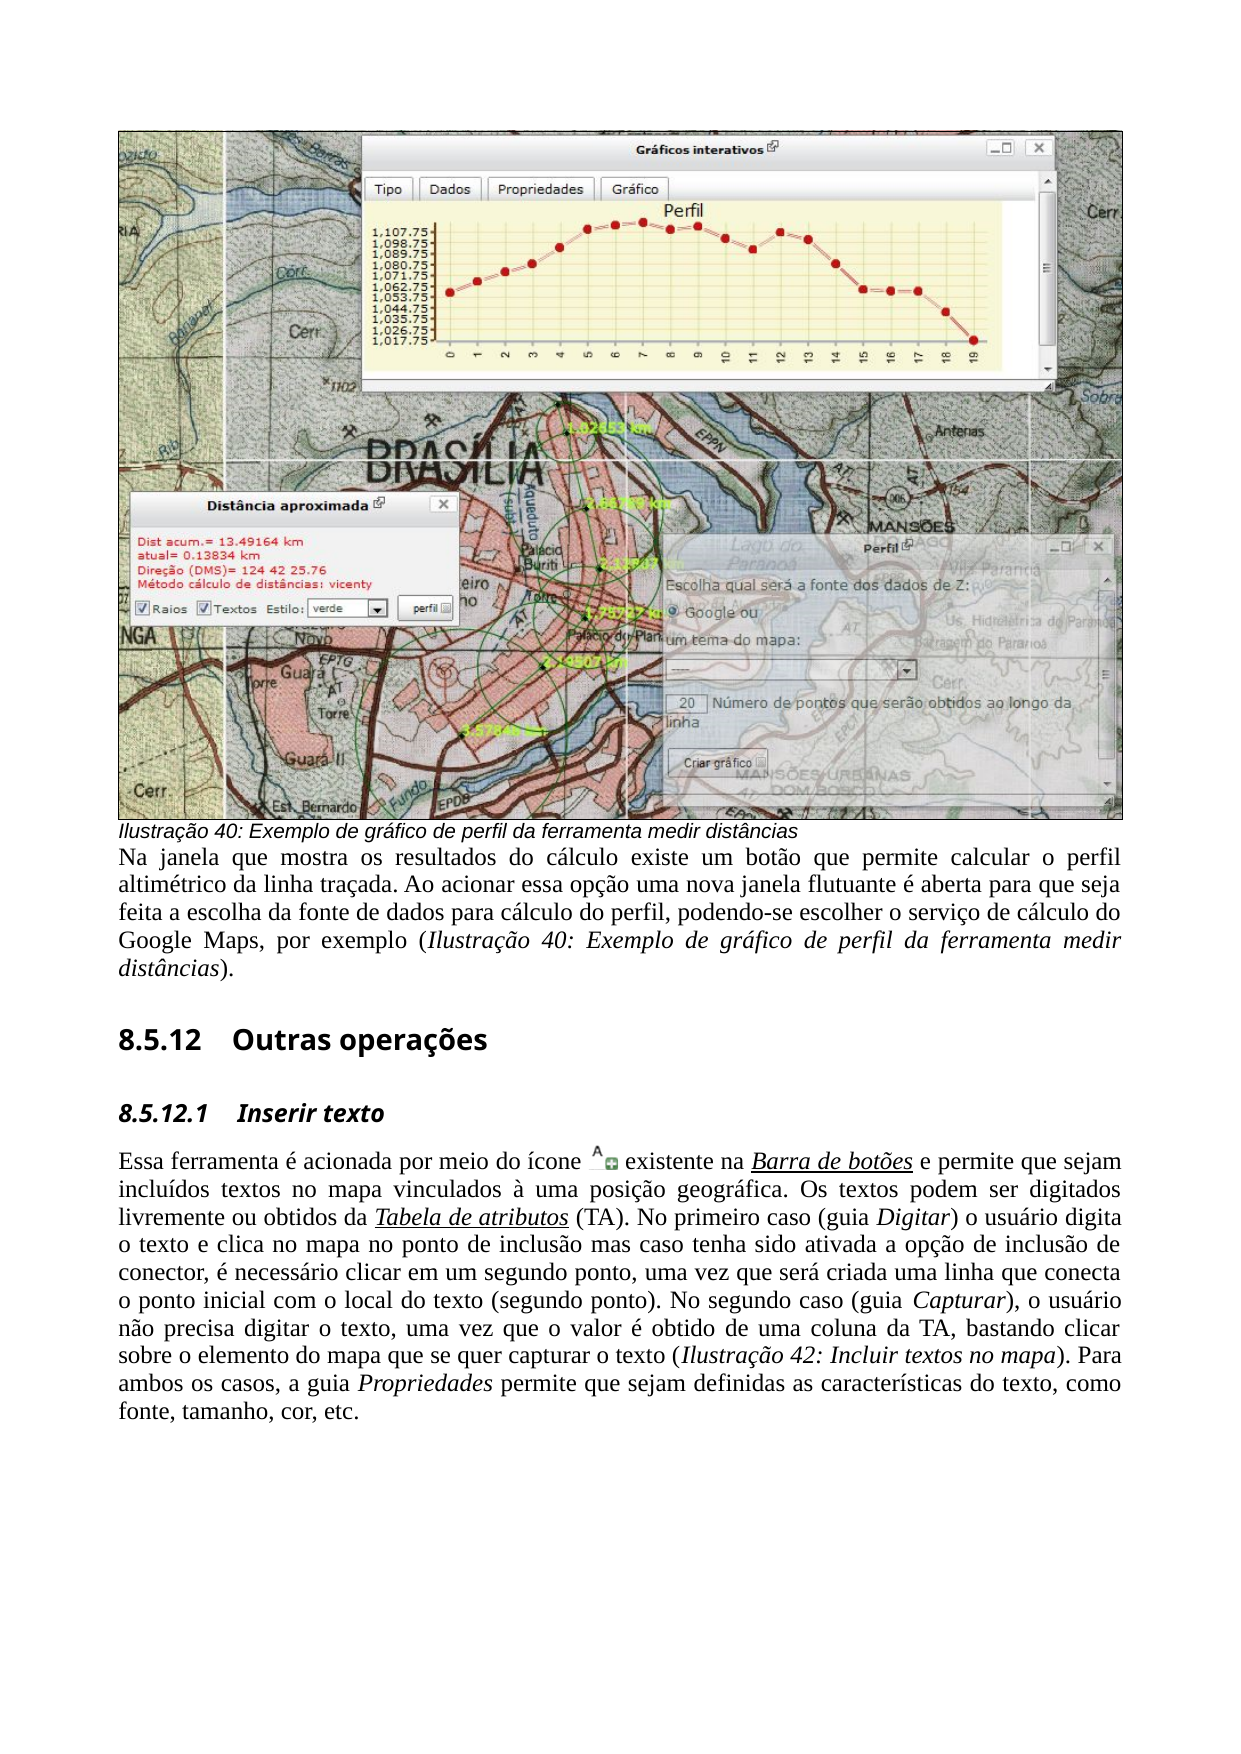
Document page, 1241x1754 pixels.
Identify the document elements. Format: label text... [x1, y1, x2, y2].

subtitle Outras operações [118, 1019, 1122, 1058]
text Essa ferramenta é acionada por meio do ícone existente na Barra de botões e permite que sejam incluídos textos no mapa vinculados à uma posição geográfica. Os textos podem ser digitados livremente ou obtidos da Tabela de atributos (TA). No primeiro caso (guia Digitar) o usuário digita o texto e clica no mapa no ponto de inclusão mas caso tenha sido ativada a opção de inclusão de conector, é necessário clicar em um segundo ponto, uma vez que será criada uma linha que conecta o ponto inicial com o local do texto (segundo ponto). No segundo caso (guia Capturar), o usuário não precisa digitar o texto, uma vez que o valor é obtido de uma coluna da TA, bastando clicar sobre o elemento do mapa que se quer capturar o texto (Ilustração 42: Incluir textos no mapa). Para ambos os casos, a guia Propriedades permite que sejam definidas as características do texto, como fonte, tamanho, cor, etc. [118, 1143, 1122, 1424]
picture [588, 1142, 619, 1170]
text [118, 118, 1122, 130]
text Ilustração 40: Exemplo de gráfico de perfil da ferramenta medir distâncias [118, 820, 1122, 843]
picture [119, 132, 1122, 819]
text Na janela que mostra os resultados do cálculo existe um botão que permite calcular o perfil altimétrico da linha traçada. Ao acionar essa opção uma nova janela flutuante é aberta para que seja feita a escolha da fonte de dados para cálculo do perfil, podendo-se escolher o serviço de cálculo do Google Maps, por exemplo (Ilustração 40: Exemplo de gráfico de perfil da ferramenta medir distâncias). [118, 843, 1122, 981]
subtitle Inserir texto [118, 1096, 1122, 1130]
